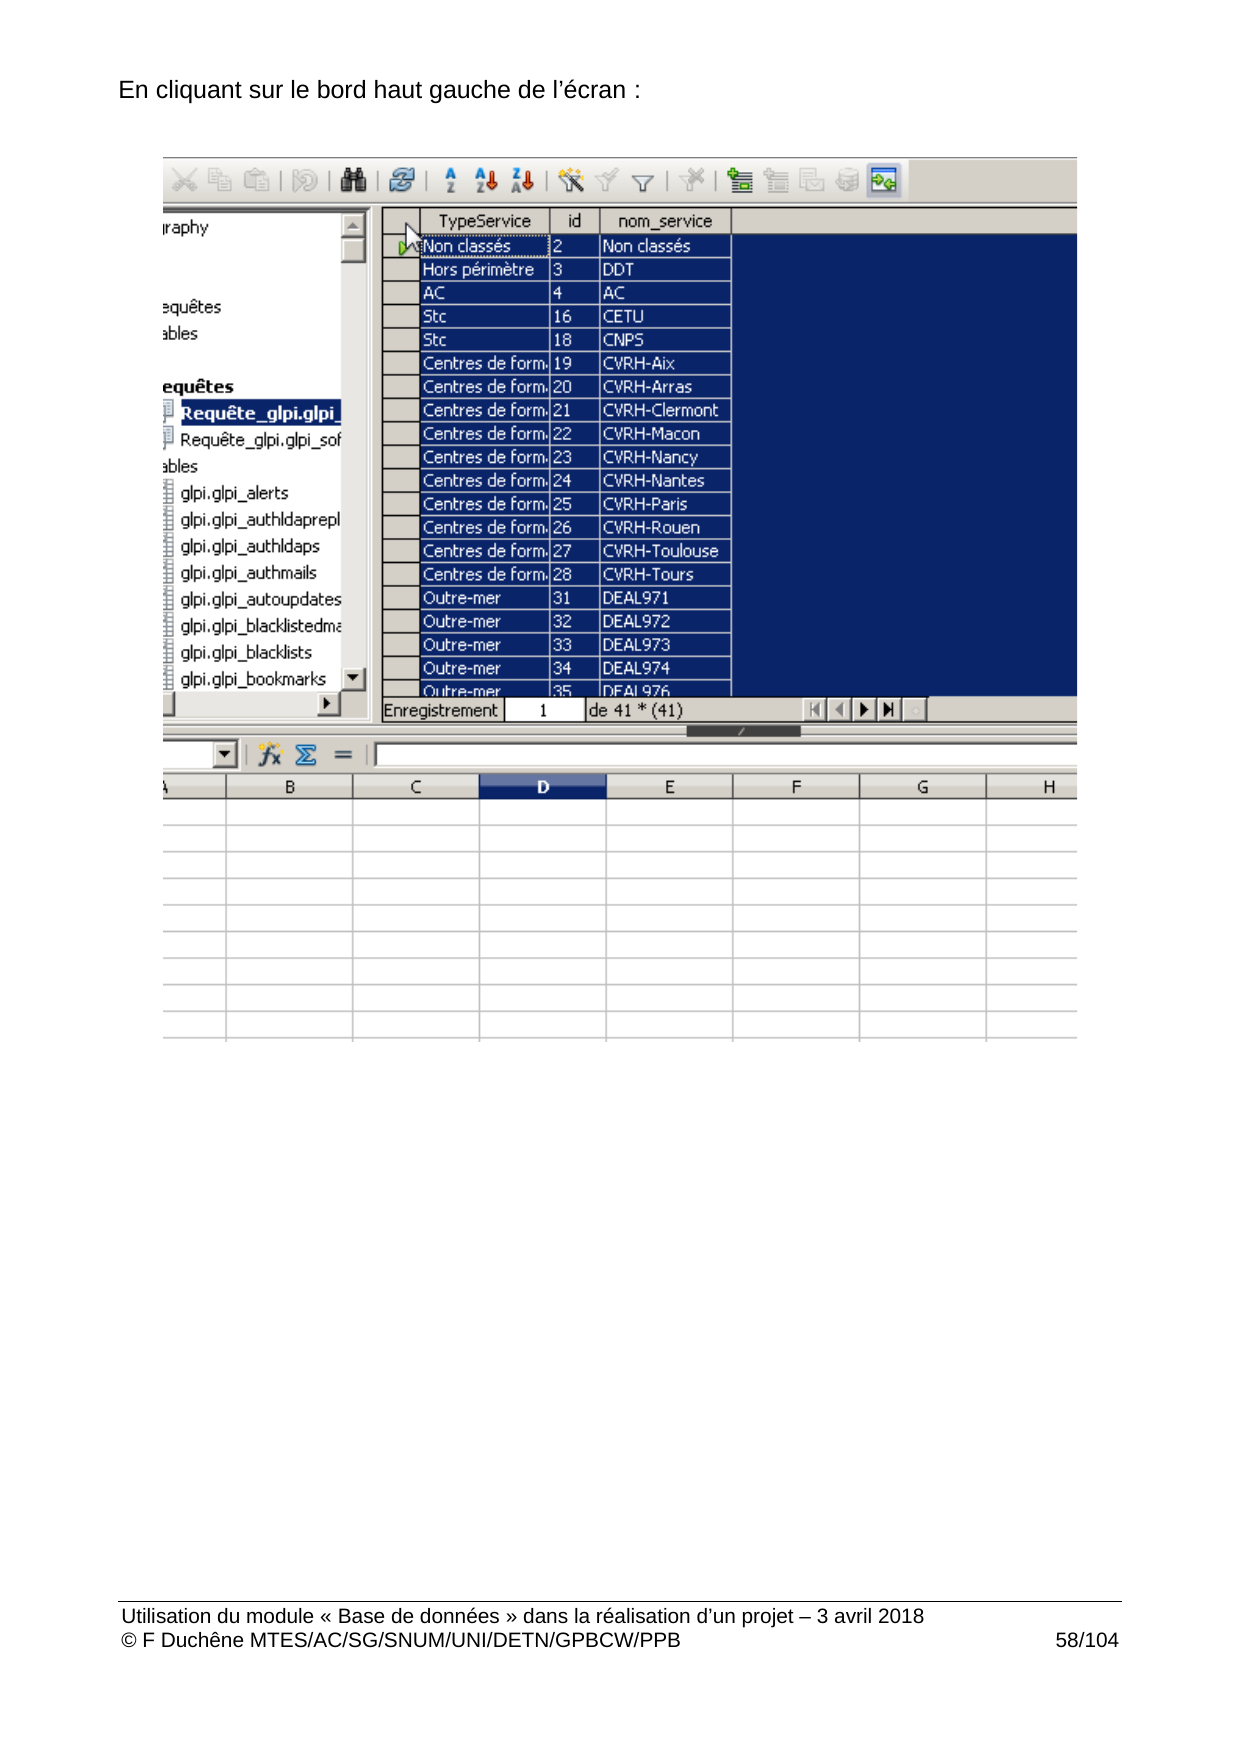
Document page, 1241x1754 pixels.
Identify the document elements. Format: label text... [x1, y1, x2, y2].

picture [163, 157, 1078, 1042]
text En cliquant sur le bord haut gauche de l’écran : [118, 75, 1122, 104]
